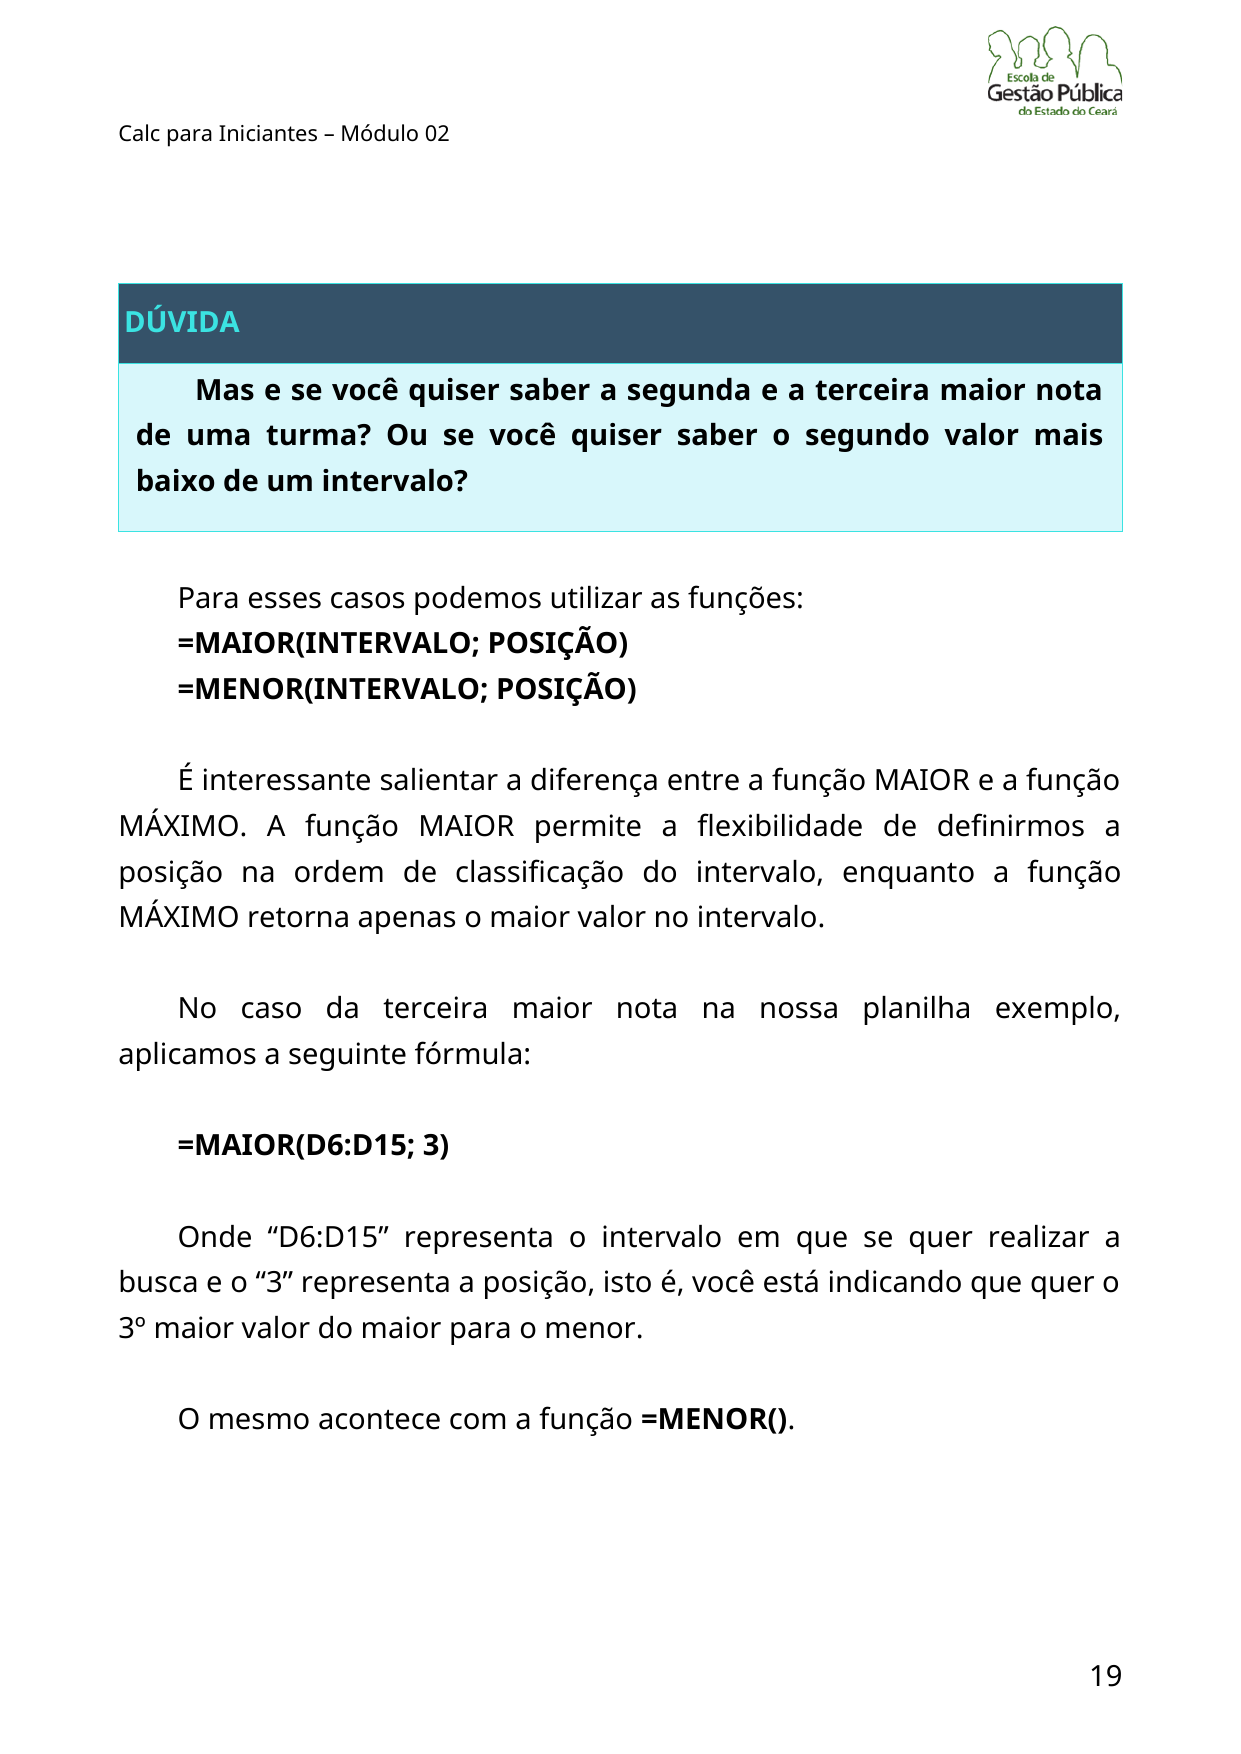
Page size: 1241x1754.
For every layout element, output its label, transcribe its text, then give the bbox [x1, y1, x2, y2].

text No caso da terceira maior nota na nossa planilha exemplo, aplicamos a seguinte fórmula: [118, 988, 1122, 1073]
text Para esses casos podemos utilizar as funções: [118, 577, 1122, 617]
text Onde “D6:D15” representa o intervalo em que se quer realizar a busca e o “3” representa a posição, isto é, você está indicando que quer o 3º maior valor do maior para o menor. [118, 1216, 1122, 1347]
text O mesmo acontece com a função =MENOR(). [118, 1398, 1122, 1438]
picture [118, 26, 1123, 115]
text É interessante salientar a diferença entre a função MAIOR e a função MÁXIMO. A função MAIOR permite a flexibilidade de definirmos a posição na ordem de classificação do intervalo, enquanto a função MÁXIMO retorna apenas o maior valor no intervalo. [118, 759, 1122, 936]
text =MENOR(INTERVALO; POSIÇÃO) [118, 668, 1122, 708]
text =MAIOR(INTERVALO; POSIÇÃO) [118, 623, 1122, 662]
table_cell Mas e se você quiser saber a segunda e a terceira maior nota de uma turma? Ou se você quiser saber o segundo valor mais baixo de um intervalo? [119, 364, 1122, 531]
table_header DÚVIDA [119, 284, 1122, 363]
text =MAIOR(D6:D15; 3) [118, 1124, 1122, 1164]
